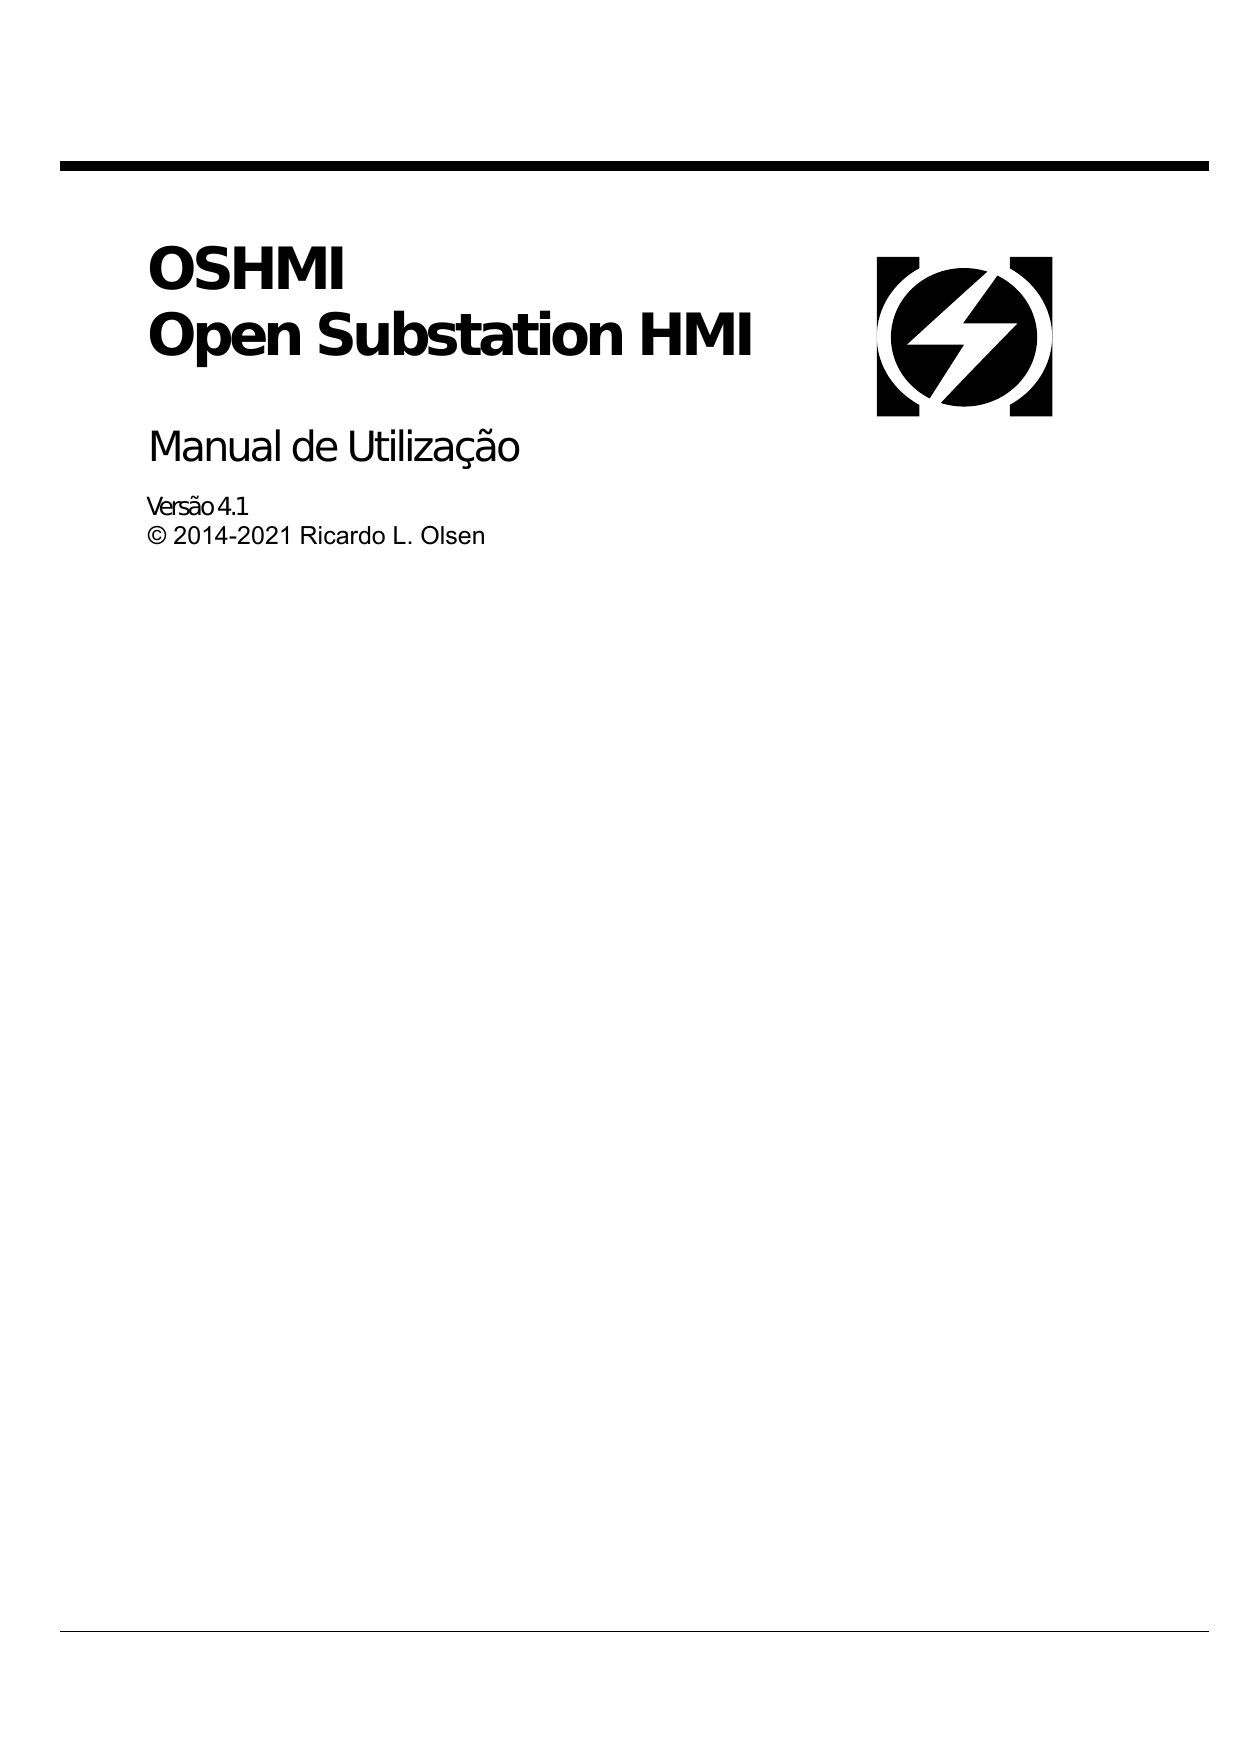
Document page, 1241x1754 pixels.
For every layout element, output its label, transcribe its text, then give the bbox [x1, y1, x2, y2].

text Manual de Utilização [148, 421, 1122, 471]
list © 2014-2021 Ricardo L. Olsen [148, 521, 1122, 550]
list Versão 4.1 [146, 471, 1122, 521]
text OSHMI Open Substation HMI [60, 171, 1209, 369]
